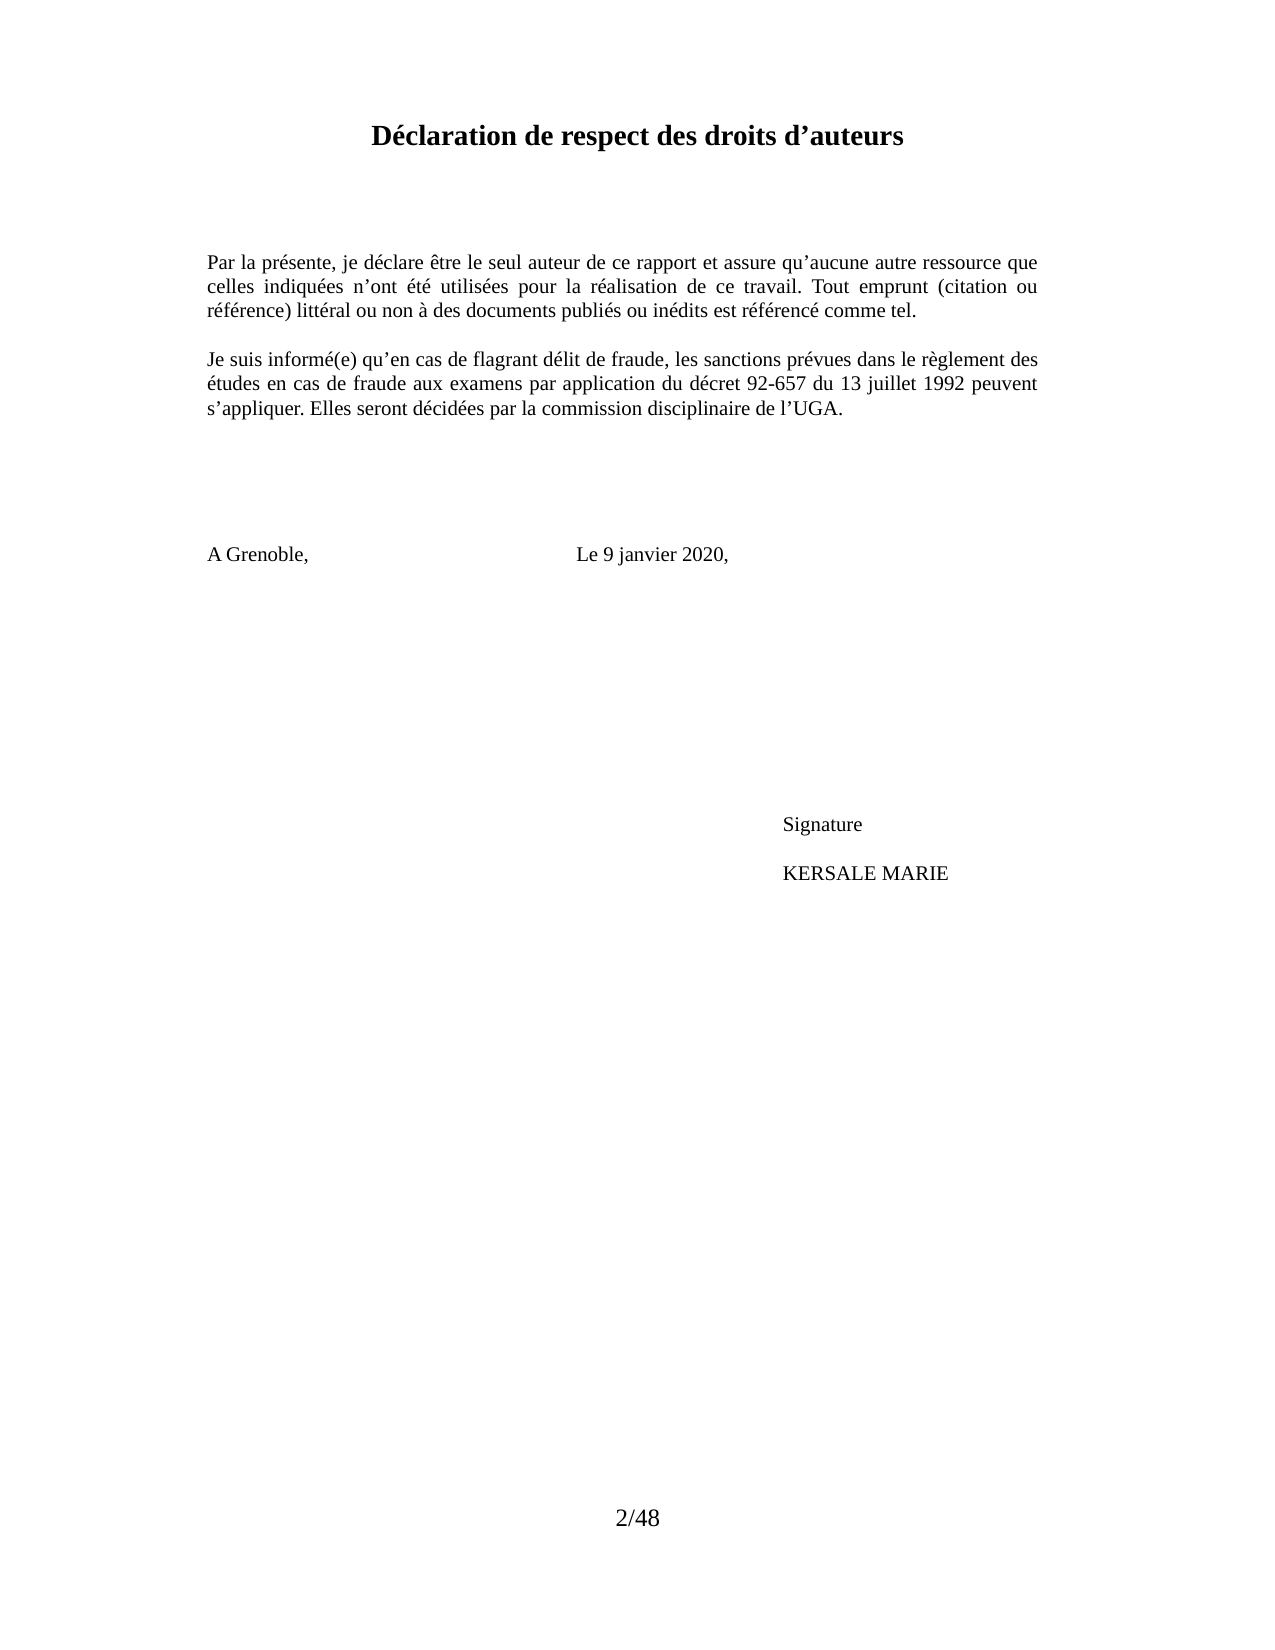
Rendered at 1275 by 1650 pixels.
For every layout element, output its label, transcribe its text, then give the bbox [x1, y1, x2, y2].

text Je suis informé(e) qu’en cas de flagrant délit de fraude, les sanctions prévues dans le règlement des études en cas de fraude aux examens par application du décret 92-657 du 13 juillet 1992 peuvent s’appliquer. Elles seront décidées par la commission disciplinaire de l’UGA. [207, 347, 1039, 419]
text KERSALE MARIE [783, 861, 1039, 884]
text Déclaration de respect des droits d’auteurs [118, 118, 1157, 152]
text A Grenoble, Le 9 janvier 2020, [207, 542, 1039, 566]
text Signature [783, 812, 1039, 836]
text Par la présente, je déclare être le seul auteur de ce rapport et assure qu’aucune autre ressource que celles indiquées n’ont été utilisées pour la réalisation de ce travail. Tout emprunt (citation ou référence) littéral ou non à des documents publiés ou inédits est référencé comme tel. [207, 250, 1039, 322]
